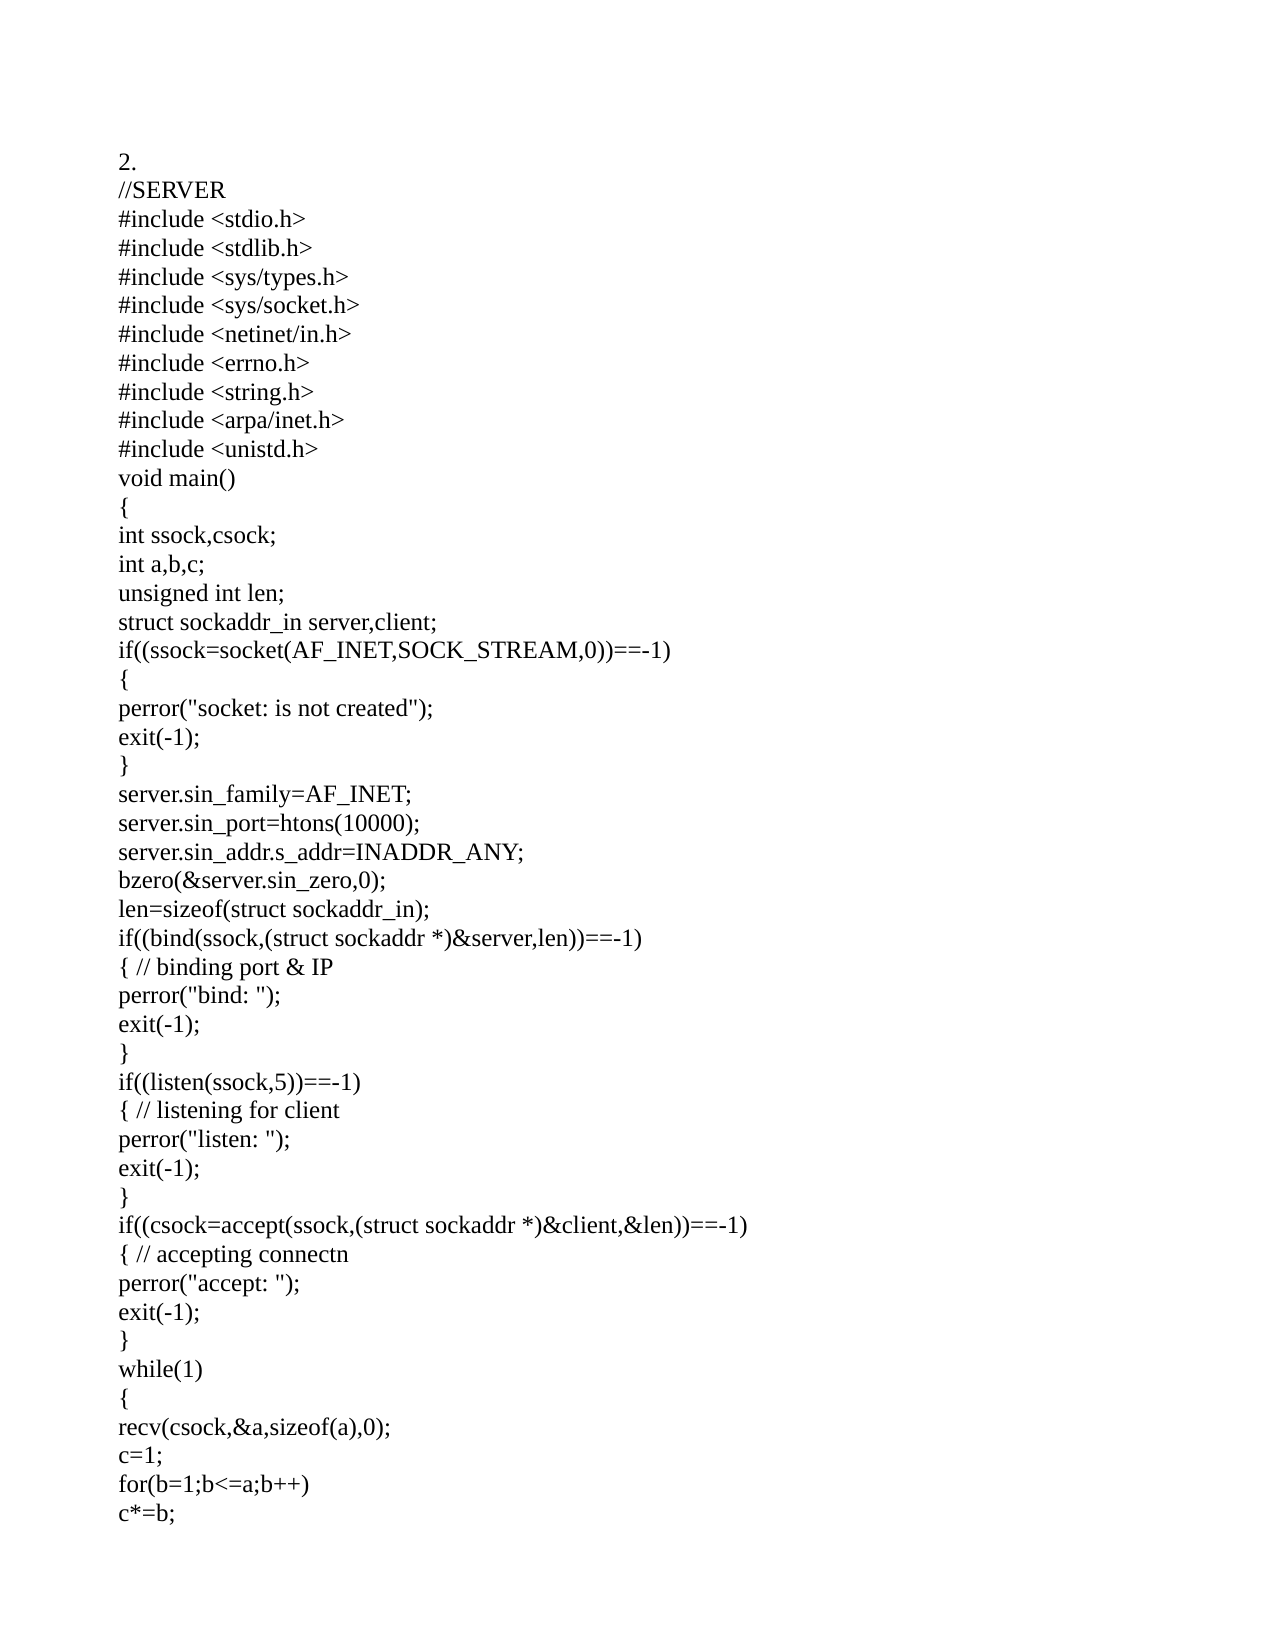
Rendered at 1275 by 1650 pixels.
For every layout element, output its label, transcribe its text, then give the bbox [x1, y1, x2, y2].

text { [118, 664, 1157, 693]
text exit(-1); [118, 1009, 1157, 1038]
text if((ssock=socket(AF_INET,SOCK_STREAM,0))==-1) [118, 636, 1157, 664]
text #include <sys/socket.h> [118, 291, 1157, 319]
text perror("bind: "); [118, 981, 1157, 1009]
text perror("accept: "); [118, 1268, 1157, 1297]
text unsigned int len; [118, 578, 1157, 607]
text if((listen(ssock,5))==-1) [118, 1067, 1157, 1096]
text recv(csock,&a,sizeof(a),0); [118, 1412, 1157, 1441]
text perror("socket: is not created"); [118, 693, 1157, 722]
text struct sockaddr_in server,client; [118, 607, 1157, 636]
text //SERVER [118, 176, 1157, 204]
text #include <unistd.h> [118, 434, 1157, 463]
text { // listening for client [118, 1096, 1157, 1124]
text { [118, 492, 1157, 521]
text #include <stdlib.h> [118, 233, 1157, 262]
text #include <arpa/inet.h> [118, 406, 1157, 434]
text server.sin_port=htons(10000); [118, 808, 1157, 837]
text exit(-1); [118, 1297, 1157, 1326]
text c=1; [118, 1441, 1157, 1469]
text { // accepting connectn [118, 1239, 1157, 1268]
text #include <stdio.h> [118, 204, 1157, 233]
text #include <netinet/in.h> [118, 319, 1157, 348]
text int ssock,csock; [118, 521, 1157, 549]
text #include <string.h> [118, 377, 1157, 406]
text #include <sys/types.h> [118, 262, 1157, 291]
text #include <errno.h> [118, 348, 1157, 377]
text if((csock=accept(ssock,(struct sockaddr *)&client,&len))==-1) [118, 1211, 1157, 1239]
text exit(-1); [118, 722, 1157, 751]
text perror("listen: "); [118, 1124, 1157, 1153]
text server.sin_addr.s_addr=INADDR_ANY; [118, 837, 1157, 866]
text } [118, 1182, 1157, 1211]
text int a,b,c; [118, 549, 1157, 578]
text } [118, 751, 1157, 779]
text 2. [118, 147, 1157, 176]
text exit(-1); [118, 1153, 1157, 1182]
text if((bind(ssock,(struct sockaddr *)&server,len))==-1) [118, 923, 1157, 952]
text len=sizeof(struct sockaddr_in); [118, 894, 1157, 923]
text { [118, 1383, 1157, 1412]
text { // binding port & IP [118, 952, 1157, 981]
text c*=b; [118, 1498, 1157, 1527]
text void main() [118, 463, 1157, 492]
text } [118, 1038, 1157, 1067]
text } [118, 1326, 1157, 1354]
text while(1) [118, 1354, 1157, 1383]
text for(b=1;b<=a;b++) [118, 1469, 1157, 1498]
text bzero(&server.sin_zero,0); [118, 866, 1157, 894]
text server.sin_family=AF_INET; [118, 779, 1157, 808]
